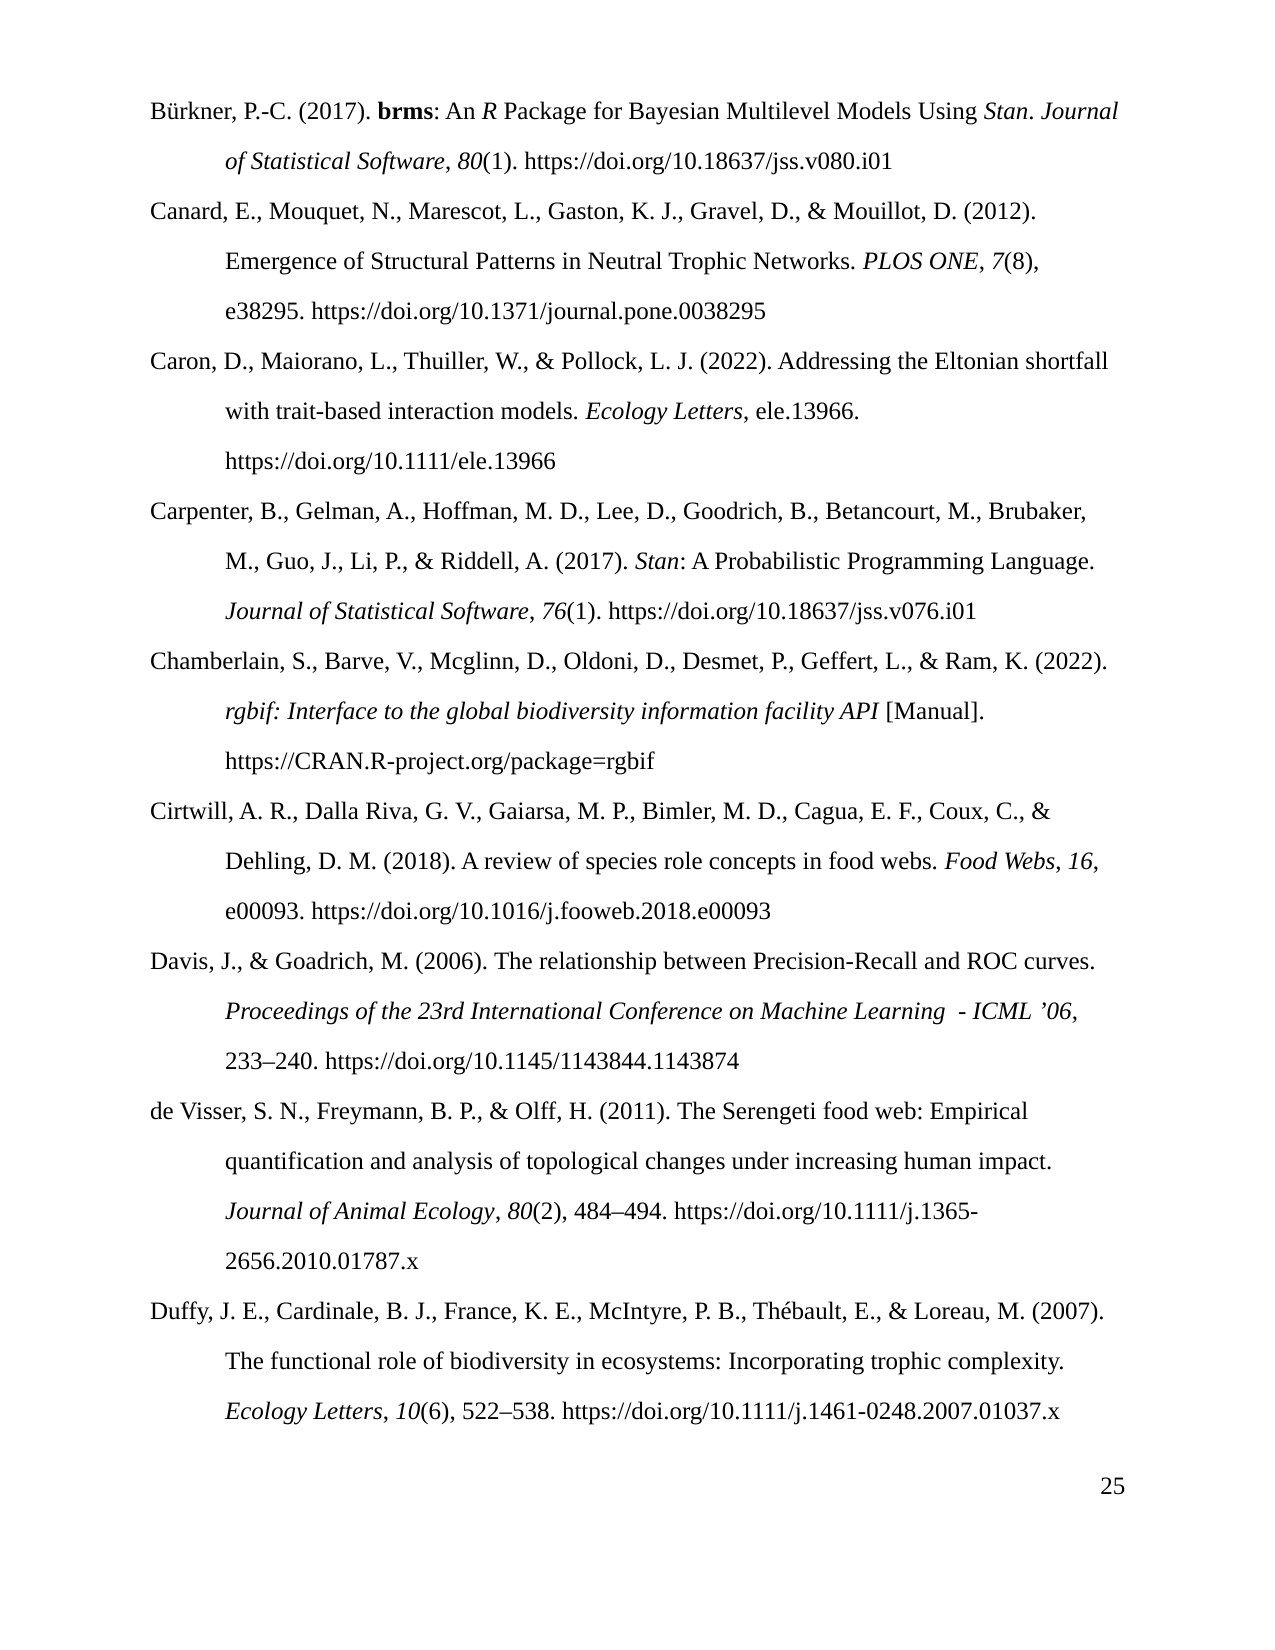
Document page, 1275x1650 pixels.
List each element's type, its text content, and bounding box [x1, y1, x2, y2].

text Chamberlain, S., Barve, V., Mcglinn, D., Oldoni, D., Desmet, P., Geffert, L., & Ram, K. (2022). rgbif: Interface to the global biodiversity information facility API [Manual]. https://CRAN.R-project.org/package=rgbif [150, 625, 1125, 775]
text de Visser, S. N., Freymann, B. P., & Olff, H. (2011). The Serengeti food web: Empirical quantification and analysis of topological changes under increasing human impact. Journal of Animal Ecology, 80(2), 484–494. https://doi.org/10.1111/j.1365-2656.2010.01787.x [150, 1075, 1125, 1275]
text Duffy, J. E., Cardinale, B. J., France, K. E., McIntyre, P. B., Thébault, E., & Loreau, M. (2007). The functional role of biodiversity in ecosystems: Incorporating trophic complexity. Ecology Letters, 10(6), 522–538. https://doi.org/10.1111/j.1461-0248.2007.01037.x [150, 1275, 1125, 1425]
text Caron, D., Maiorano, L., Thuiller, W., & Pollock, L. J. (2022). Addressing the Eltonian shortfall with trait‐based interaction models. Ecology Letters, ele.13966. https://doi.org/10.1111/ele.13966 [150, 325, 1125, 475]
text Cirtwill, A. R., Dalla Riva, G. V., Gaiarsa, M. P., Bimler, M. D., Cagua, E. F., Coux, C., & Dehling, D. M. (2018). A review of species role concepts in food webs. Food Webs, 16, e00093. https://doi.org/10.1016/j.fooweb.2018.e00093 [150, 775, 1125, 925]
text Carpenter, B., Gelman, A., Hoffman, M. D., Lee, D., Goodrich, B., Betancourt, M., Brubaker, M., Guo, J., Li, P., & Riddell, A. (2017). Stan: A Probabilistic Programming Language. Journal of Statistical Software, 76(1). https://doi.org/10.18637/jss.v076.i01 [150, 475, 1125, 625]
text Bürkner, P.-C. (2017). brms: An R Package for Bayesian Multilevel Models Using Stan. Journal of Statistical Software, 80(1). https://doi.org/10.18637/jss.v080.i01 [150, 75, 1125, 175]
text Canard, E., Mouquet, N., Marescot, L., Gaston, K. J., Gravel, D., & Mouillot, D. (2012). Emergence of Structural Patterns in Neutral Trophic Networks. PLOS ONE, 7(8), e38295. https://doi.org/10.1371/journal.pone.0038295 [150, 175, 1125, 325]
text Davis, J., & Goadrich, M. (2006). The relationship between Precision-Recall and ROC curves. Proceedings of the 23rd International Conference on Machine Learning - ICML ’06, 233–240. https://doi.org/10.1145/1143844.1143874 [150, 925, 1125, 1075]
